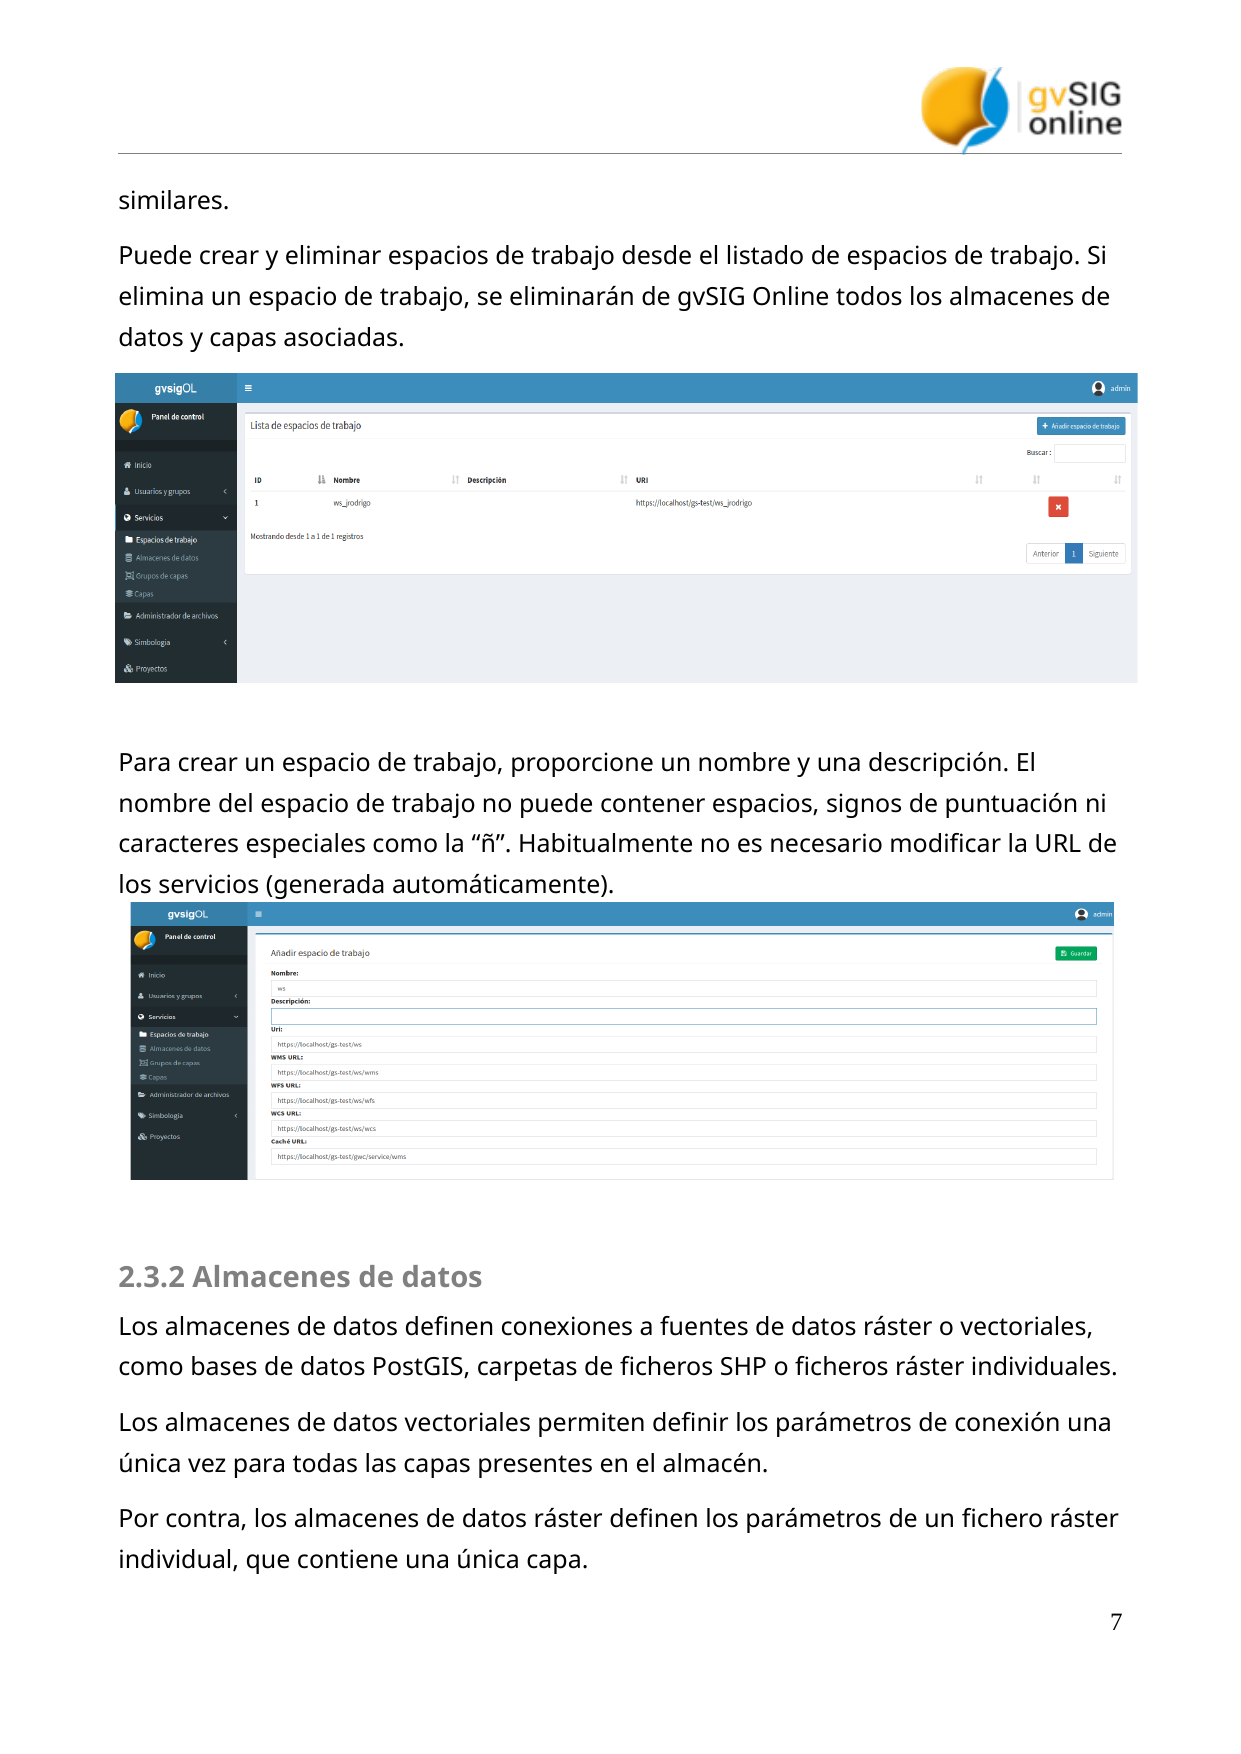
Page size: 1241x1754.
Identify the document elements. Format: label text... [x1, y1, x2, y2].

text Los almacenes de datos vectoriales permiten definir los parámetros de conexión una única vez para todas las capas presentes en el almacén. [118, 1404, 1122, 1479]
subtitle 2.3.2 Almacenes de datos [118, 1256, 1122, 1296]
text Para crear un espacio de trabajo, proporcione un nombre y una descripción. El nombre del espacio de trabajo no puede contener espacios, signos de puntuación ni caracteres especiales como la “ñ”. Habitualmente no es necesario modificar la URL de los servicios (generada automáticamente). [118, 744, 1122, 901]
text similares. [118, 182, 1122, 216]
picture [130, 902, 1114, 1180]
text Por contra, los almacenes de datos ráster definen los parámetros de un fichero ráster individual, que contiene una única capa. [118, 1501, 1122, 1576]
text Puede crear y eliminar espacios de trabajo desde el listado de espacios de trabajo. Si elimina un espacio de trabajo, se eliminarán de gvSIG Online todos los almacenes de datos y capas asociadas. [118, 238, 1122, 353]
picture [115, 373, 1138, 683]
text Los almacenes de datos definen conexiones a fuentes de datos ráster o vectoriales, como bases de datos PostGIS, carpetas de ficheros SHP o ficheros ráster individuales. [118, 1308, 1122, 1383]
picture [921, 67, 1122, 155]
